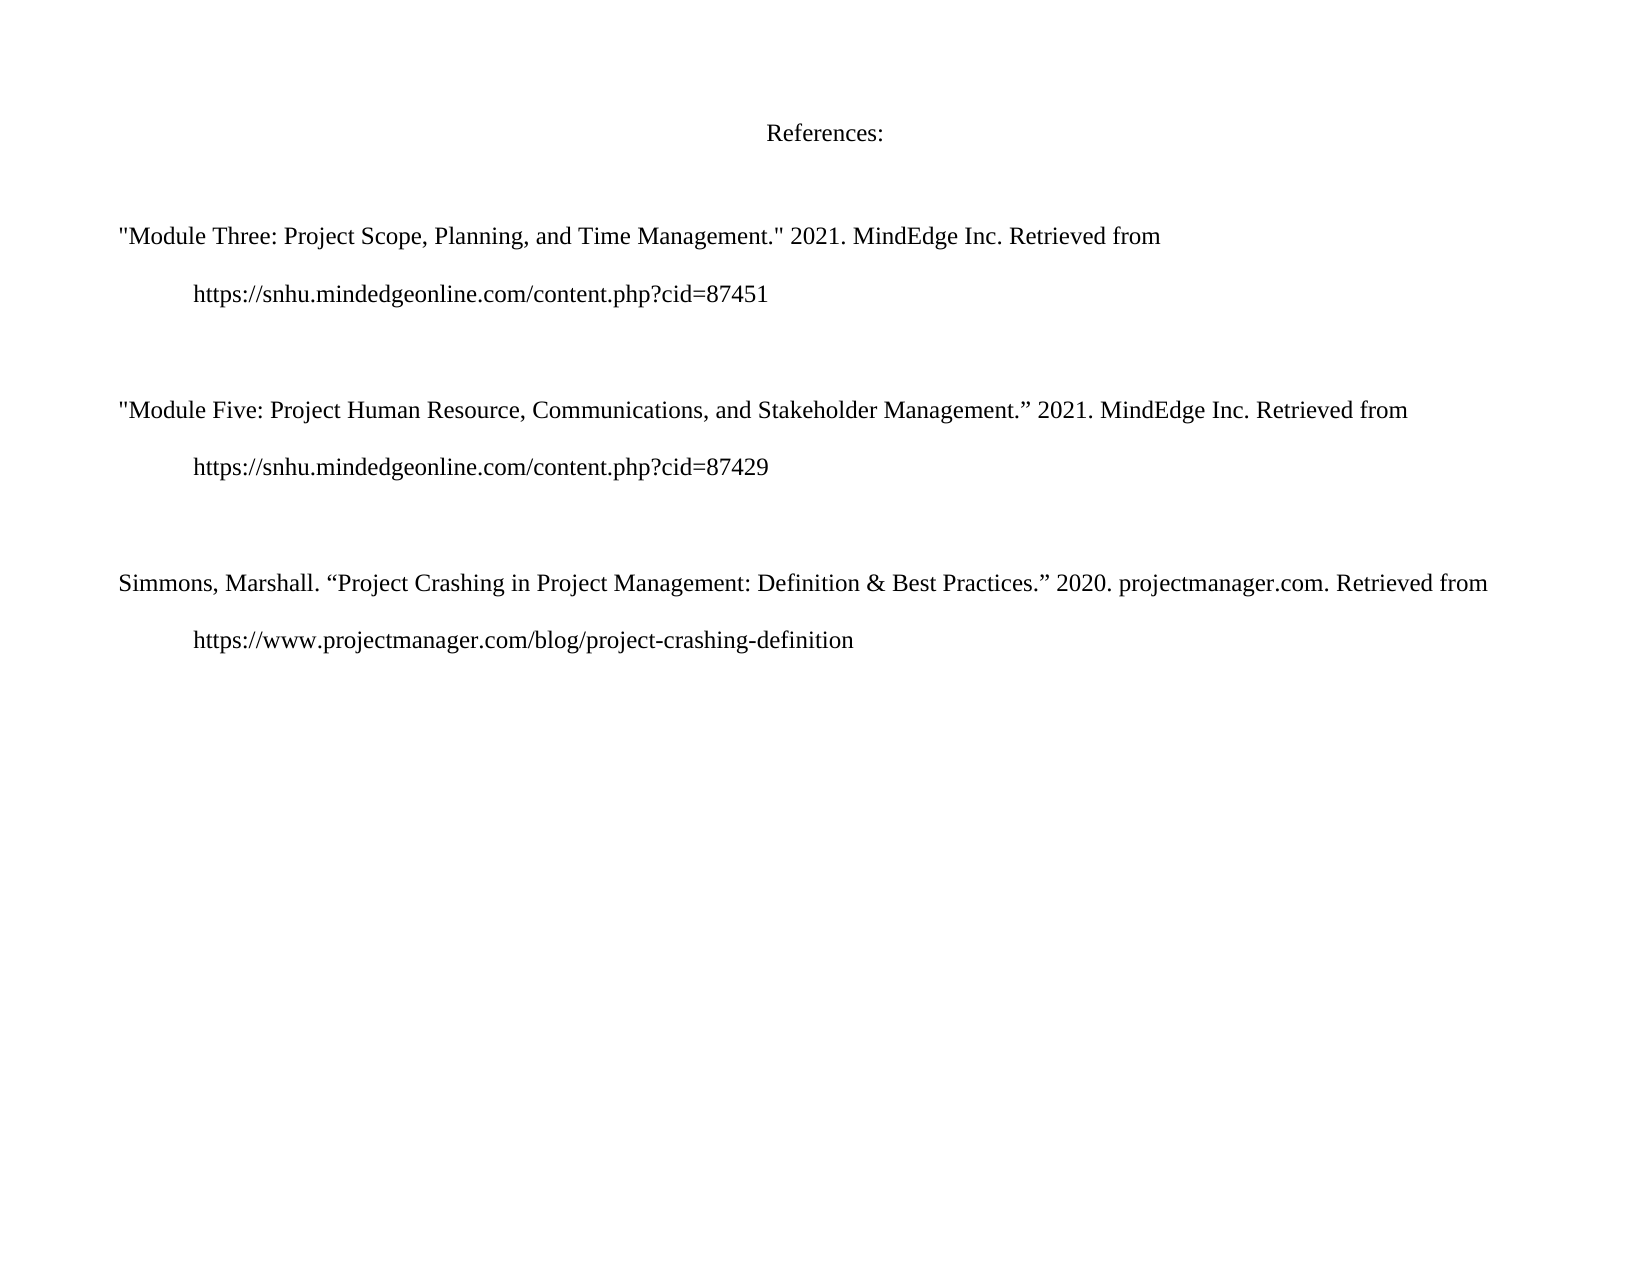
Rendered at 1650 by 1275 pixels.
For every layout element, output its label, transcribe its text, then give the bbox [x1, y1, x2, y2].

text Simmons, Marshall. “Project Crashing in Project Management: Definition & Best Practices.” 2020. projectmanager.com. Retrieved from https://www.projectmanager.com/blog/project-crashing-definition [118, 568, 1532, 654]
text "Module Five: Project Human Resource, Communications, and Stakeholder Management.” 2021. MindEdge Inc. Retrieved from https://snhu.mindedgeonline.com/content.php?cid=87429 [118, 395, 1532, 481]
text References: [118, 118, 1532, 147]
text "Module Three: Project Scope, Planning, and Time Management." 2021. MindEdge Inc. Retrieved from https://snhu.mindedgeonline.com/content.php?cid=87451 [118, 221, 1532, 308]
